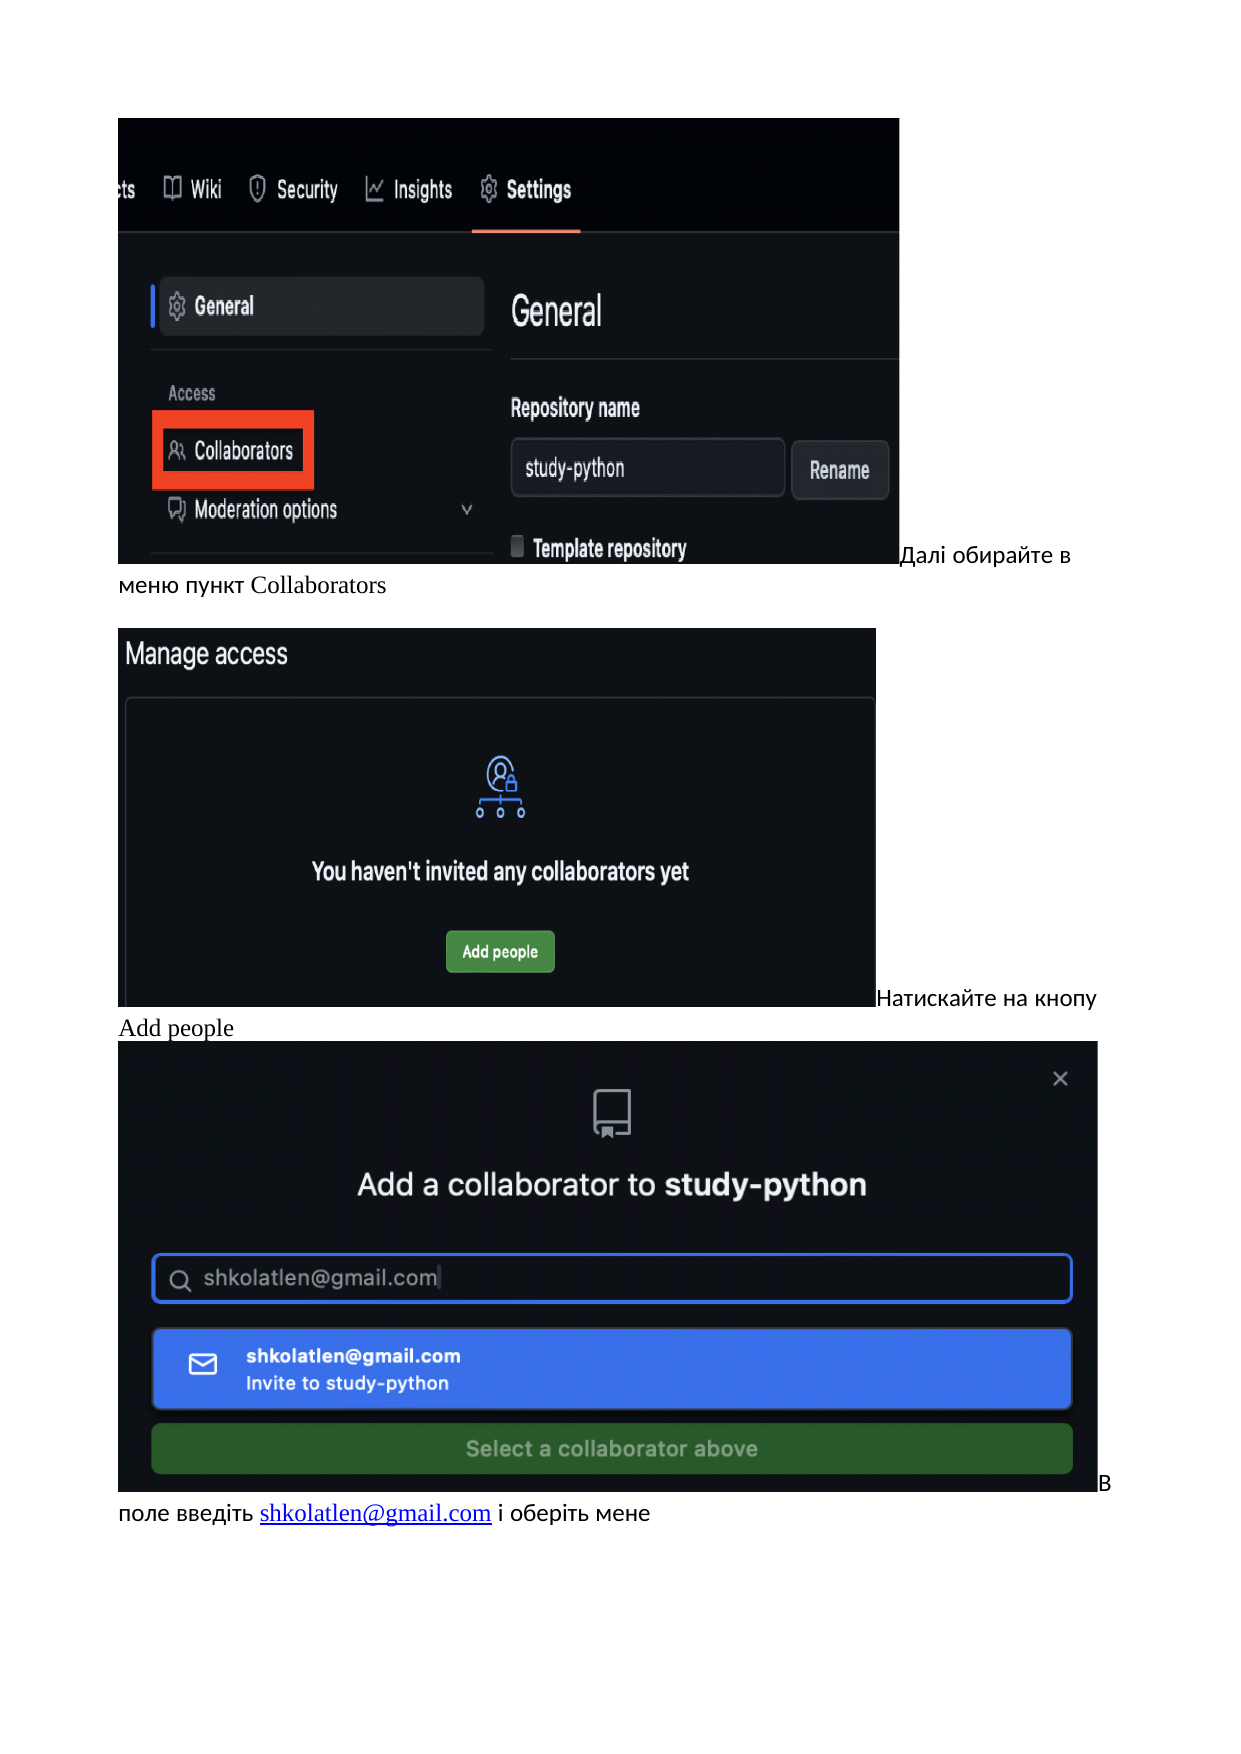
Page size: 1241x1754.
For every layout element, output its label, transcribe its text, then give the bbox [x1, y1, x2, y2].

text Далі обирайте в меню пункт Collaborators [118, 118, 1122, 600]
text В поле введіть shkolatlen@gmail.com і оберіть мене [118, 1041, 1122, 1528]
text Натискайте на кнопу Add people [118, 628, 1122, 1041]
